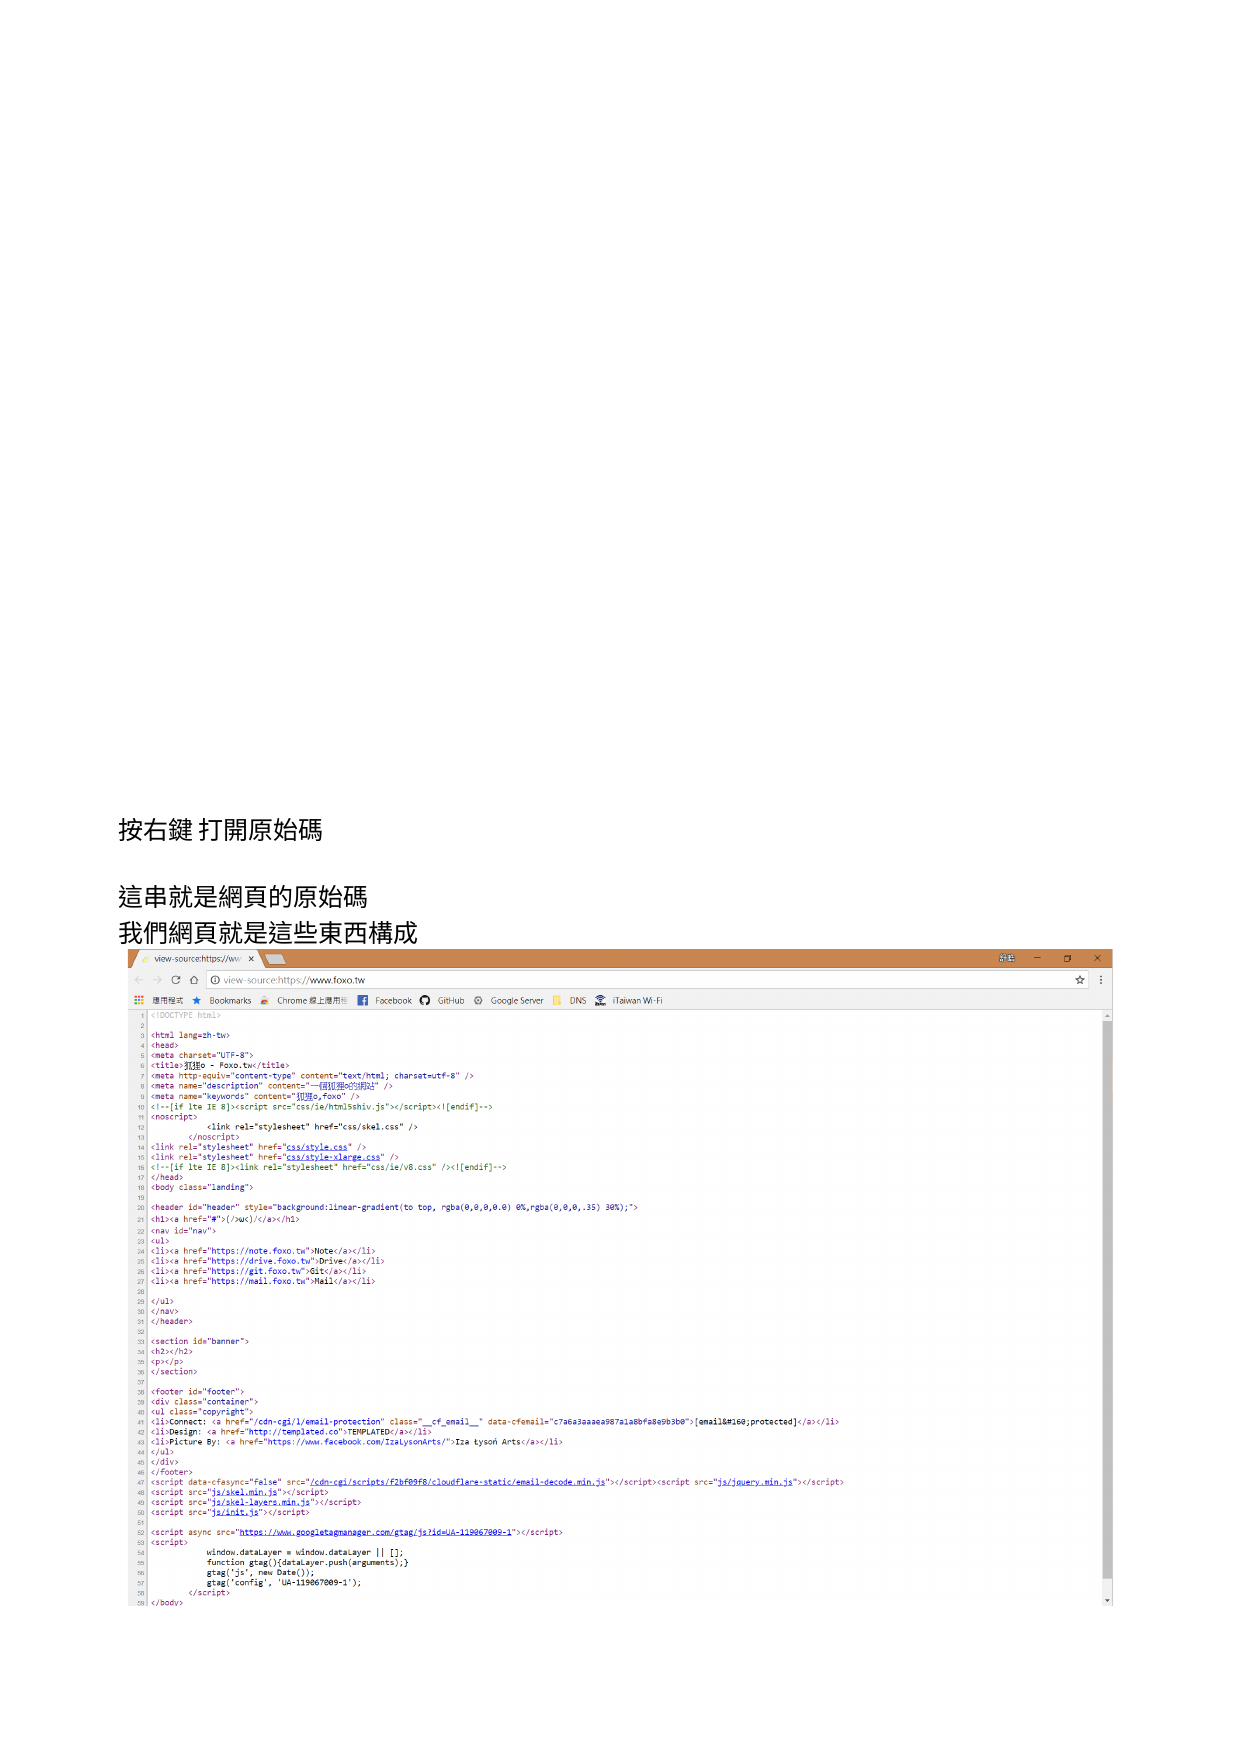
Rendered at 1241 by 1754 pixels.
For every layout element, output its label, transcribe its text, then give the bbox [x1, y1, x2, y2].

text 這串就是網頁的原始碼 [118, 877, 1122, 913]
picture [127, 949, 1113, 1606]
text 我們網頁就是這些東西構成 [118, 913, 1122, 950]
text 按右鍵 打開原始碼 [118, 811, 1122, 847]
